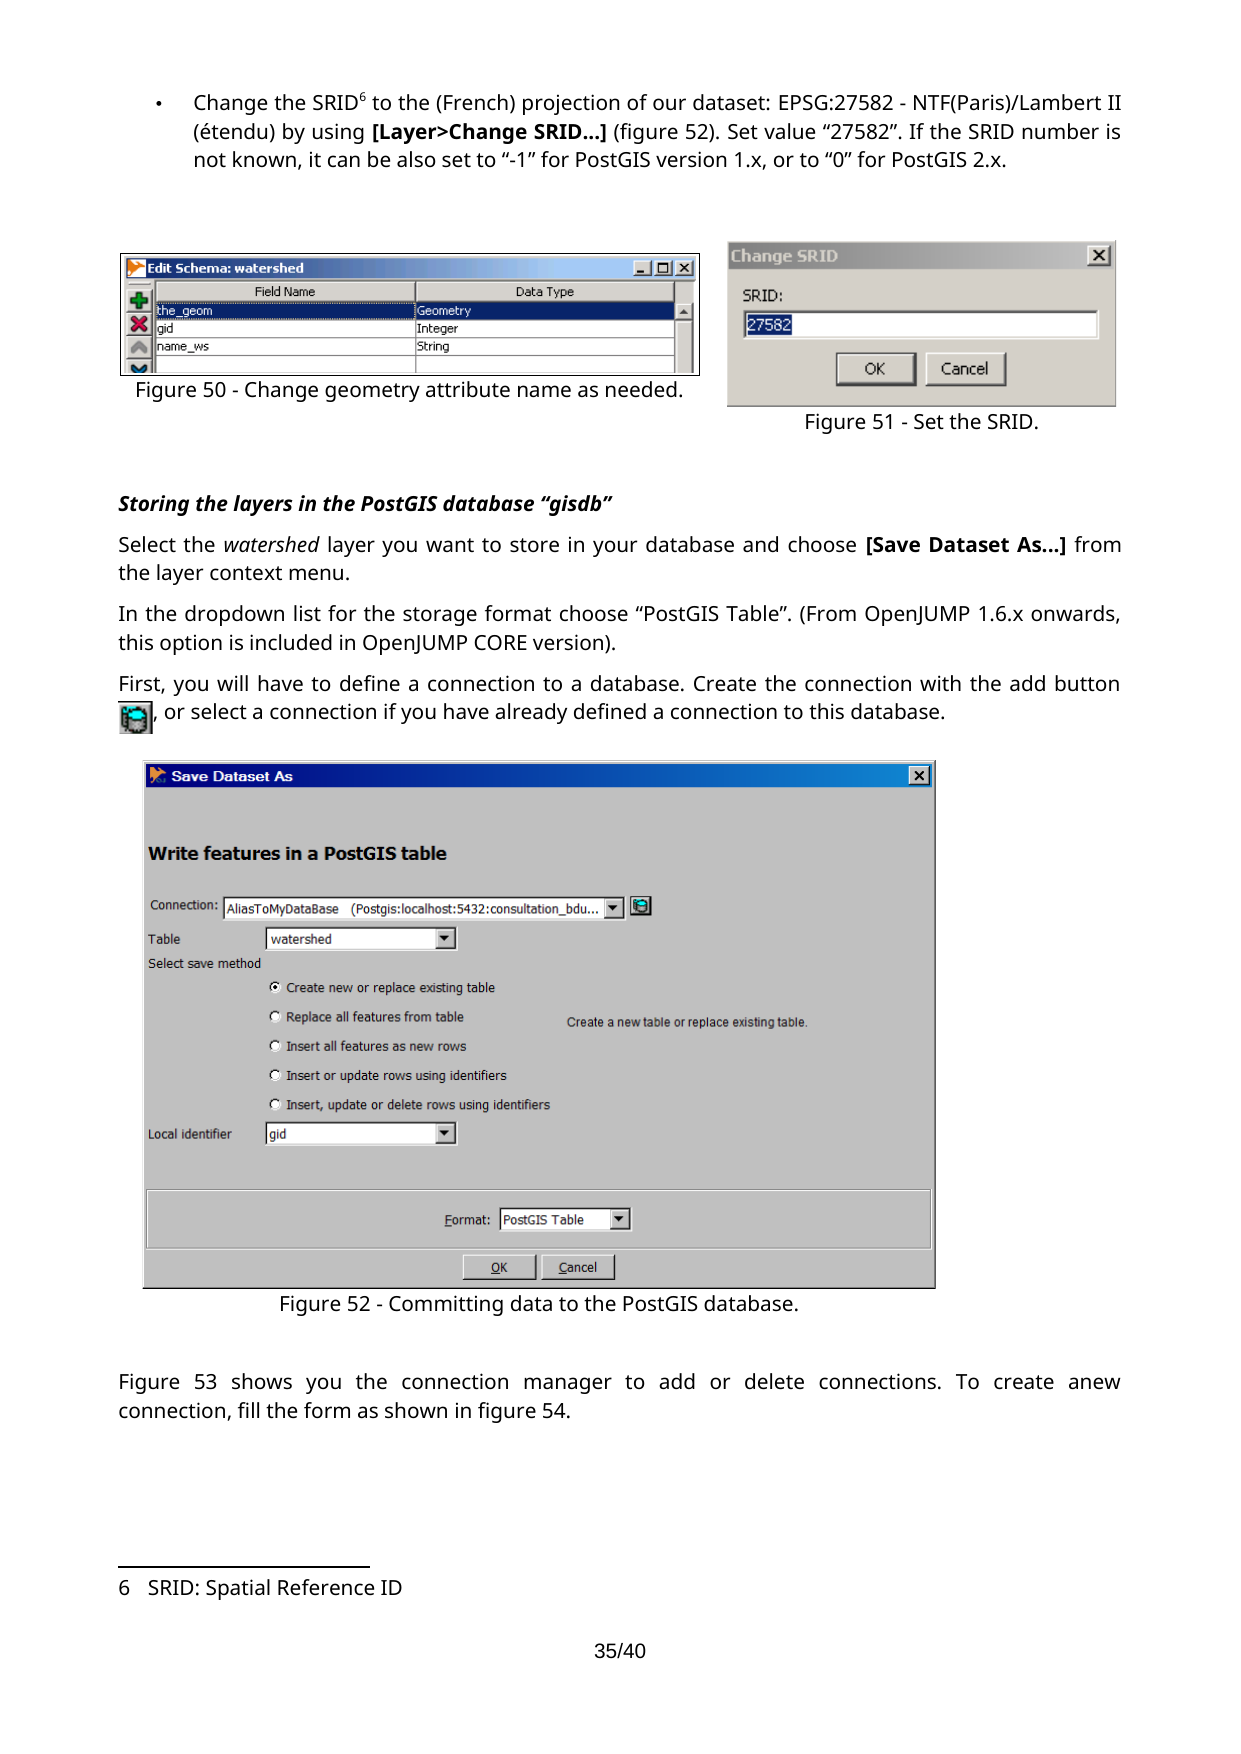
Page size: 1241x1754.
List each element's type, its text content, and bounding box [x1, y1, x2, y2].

text [133, 1317, 945, 1326]
table_header [118, 186, 1123, 227]
text First, you will have to define a connection to a database. Create the connection with the add button , or select a connection if you have already defined a connection to this database. [118, 669, 1122, 734]
table_cell [118, 227, 721, 464]
text Select the watershed layer you want to store in your database and choose [Save Dataset As...] from the layer context menu. [118, 530, 1122, 587]
text Figure 52 - Committing data to the PostGIS database. [133, 773, 945, 1317]
list Change the SRID to the (French) projection of our dataset: EPSG:27582 - NTF(Paris)/Lambert II (étendu) by using [Layer>Change SRID...] (figure 52). Set value “27582”. If the SRID number is not known, it can be also set to “-1” for PostGIS version 1.x, or to “0” for PostGIS 2.x. [156, 88, 1122, 174]
text In the dropdown list for the storage format choose “PostGIS Table”. (From OpenJUMP 1.6.x onwards, this option is included in OpenJUMP CORE version). [118, 599, 1122, 656]
picture [142, 760, 936, 1289]
picture [727, 240, 1117, 407]
picture [123, 255, 696, 373]
table_cell [721, 227, 1123, 464]
list SRID: Spatial Reference ID [118, 1573, 1122, 1602]
text Storing the layers in the PostGIS database “gisdb” [118, 489, 1122, 517]
text Figure 53 shows you the connection manager to add or delete connections. To create anew connection, fill the form as shown in figure 54. [118, 1367, 1122, 1424]
